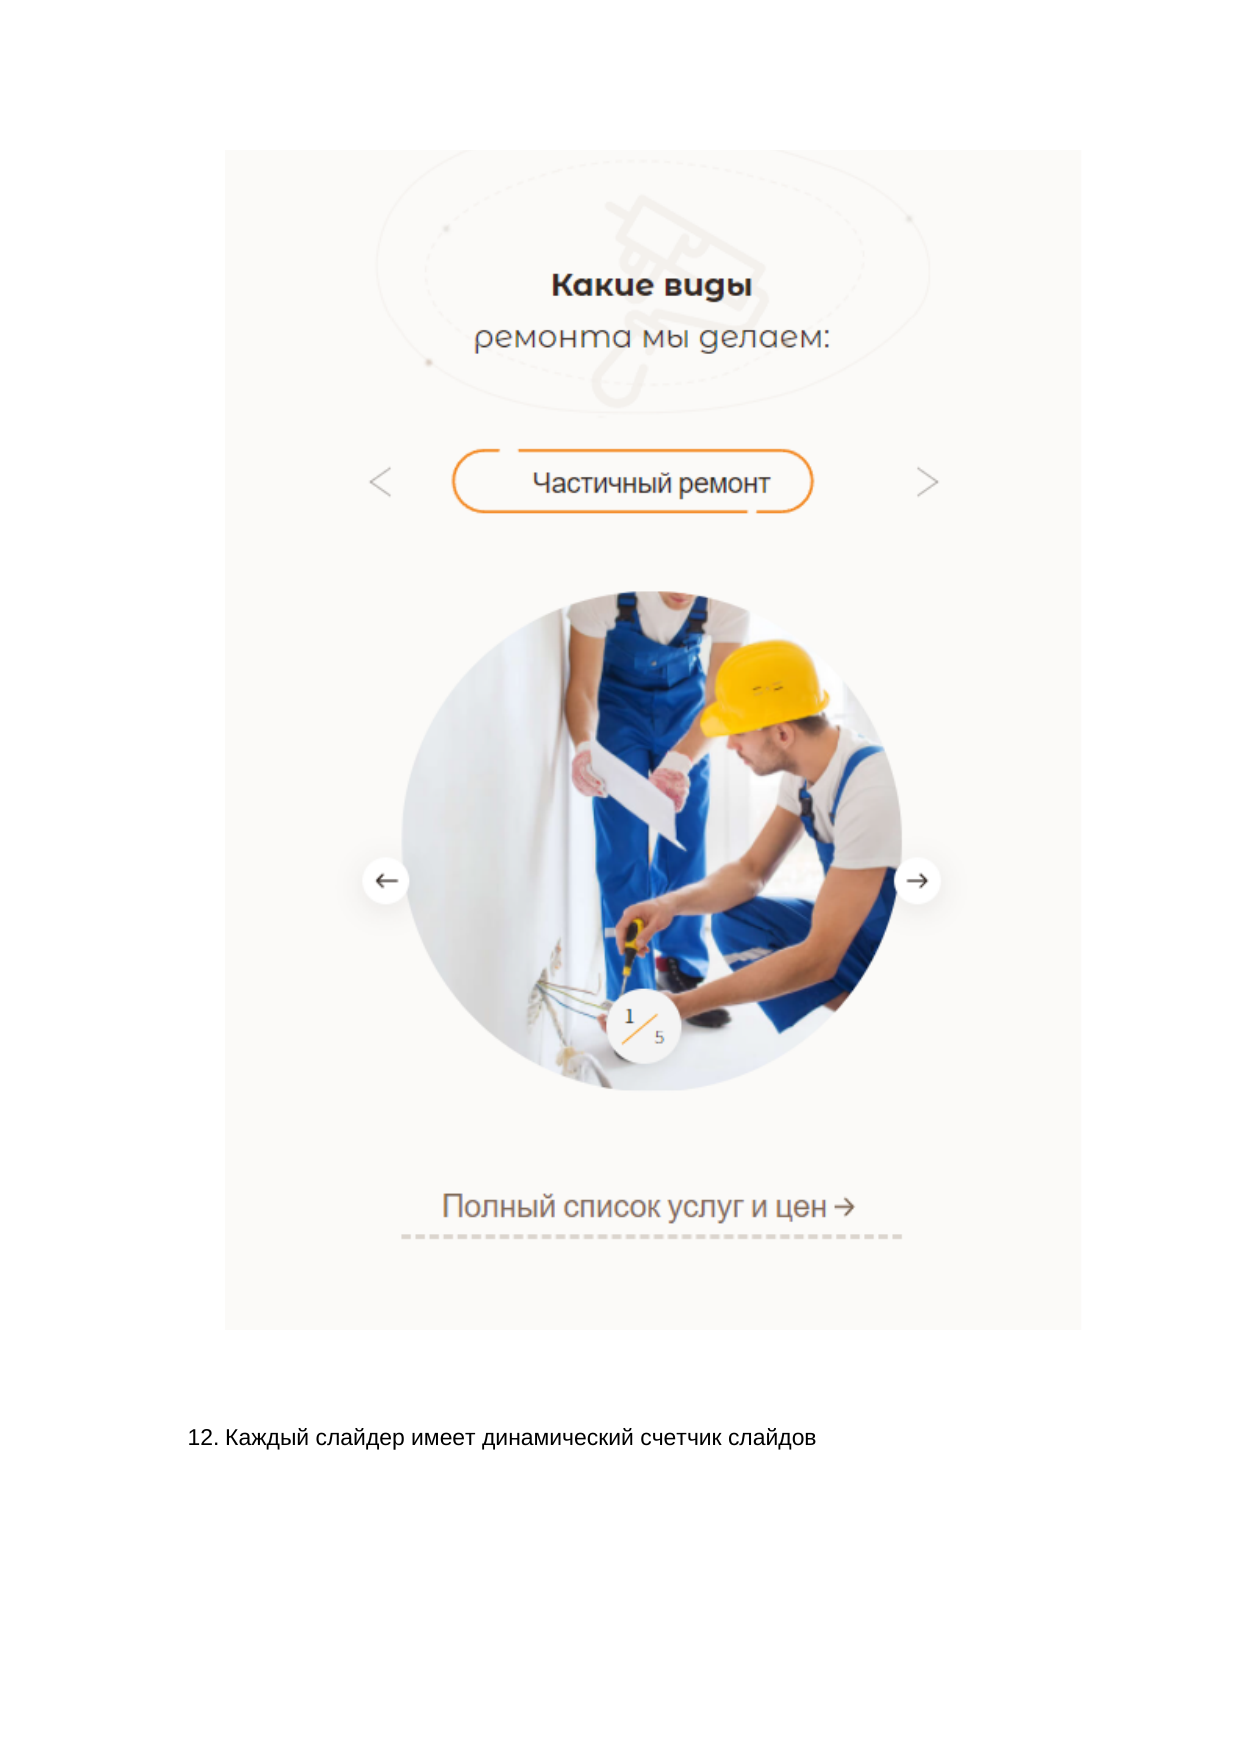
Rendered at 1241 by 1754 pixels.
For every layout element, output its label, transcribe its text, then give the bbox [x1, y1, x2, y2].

picture [225, 150, 1082, 1330]
list Каждый слайдер имеет динамический счетчик слайдов [187, 1424, 1090, 1451]
text [225, 150, 1090, 1420]
